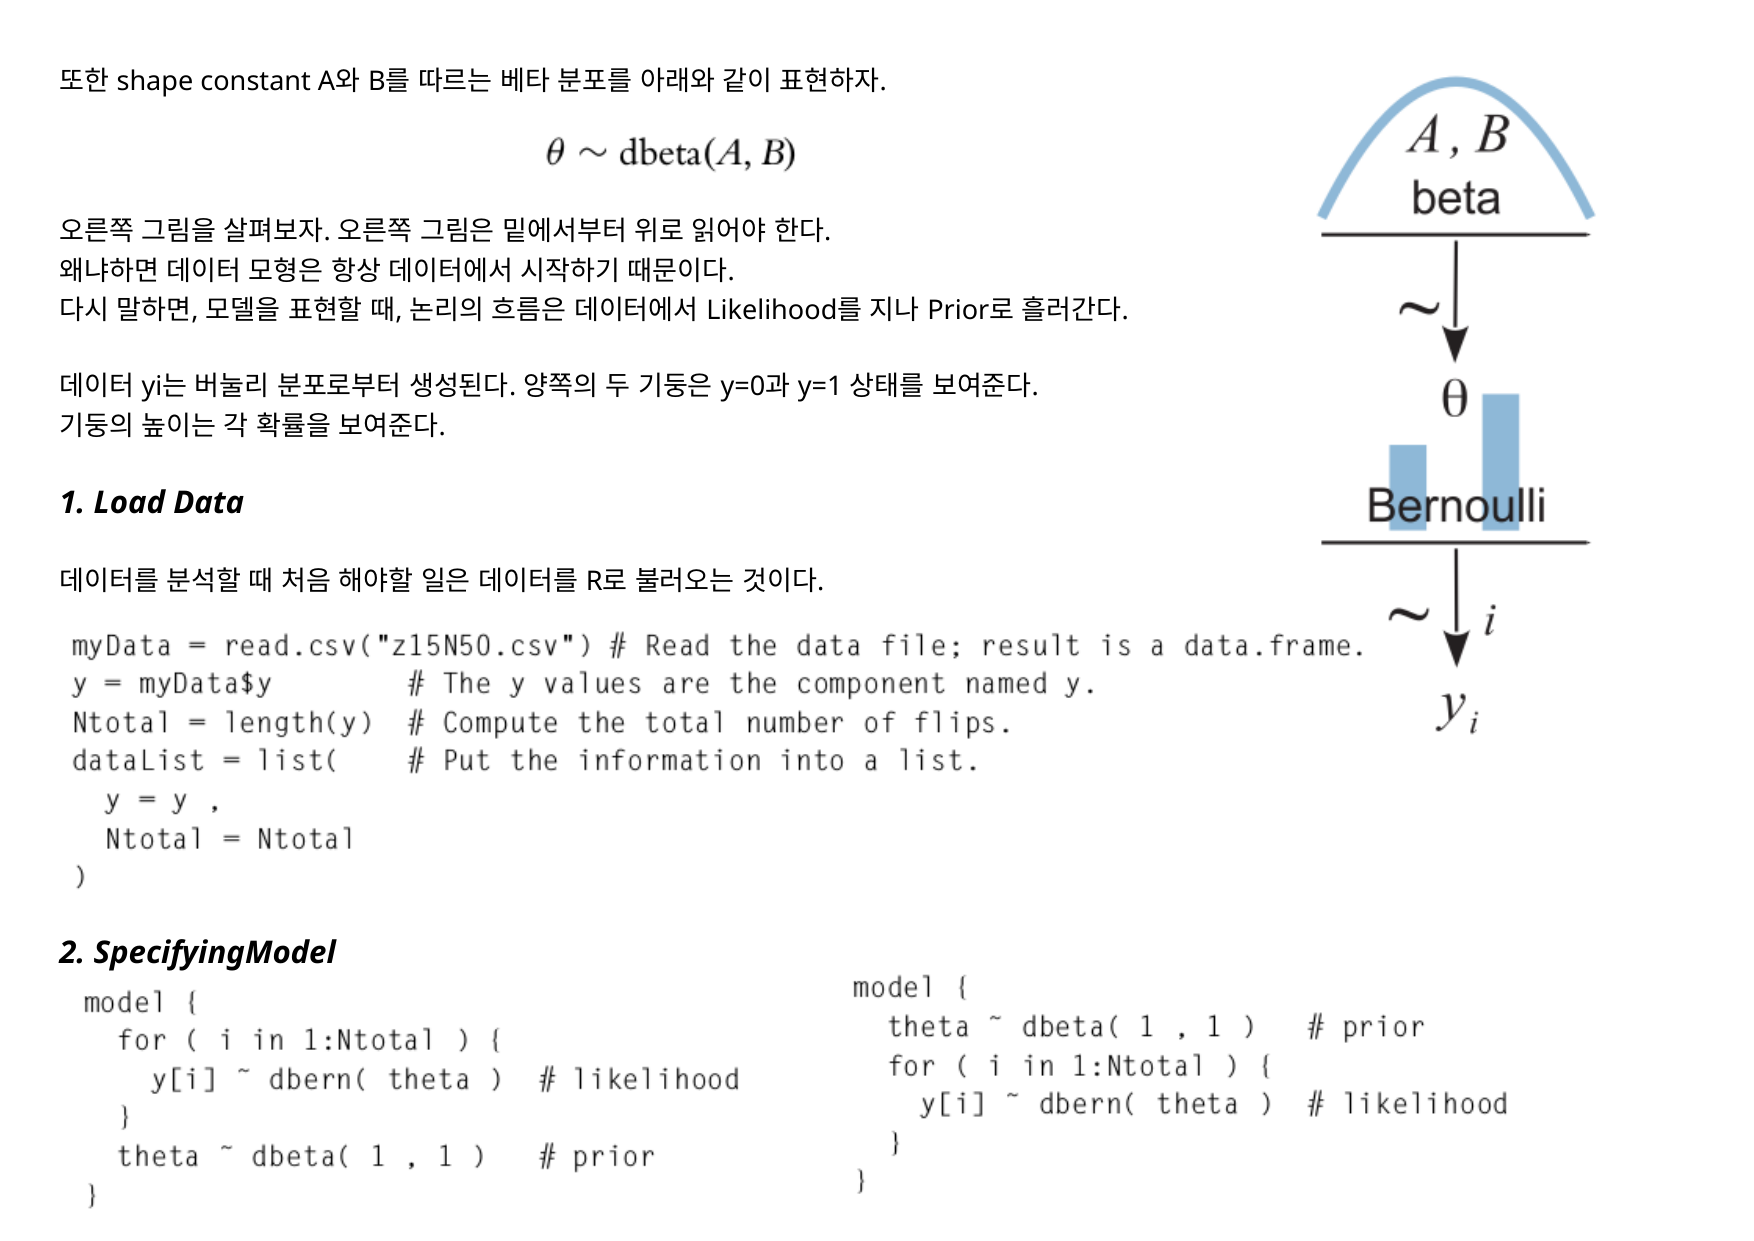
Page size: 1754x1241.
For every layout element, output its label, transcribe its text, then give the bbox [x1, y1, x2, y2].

text [1607, 248, 1695, 288]
text 1. Load Data [59, 480, 1295, 522]
text [1607, 59, 1695, 98]
text [1607, 288, 1695, 327]
text [1607, 209, 1695, 248]
text 왜냐하면 데이터 모형은 항상 데이터에서 시작하기 때문이다. [59, 248, 1295, 288]
picture [845, 973, 1522, 1205]
text [1607, 364, 1695, 403]
text 데이터 yi는 버눌리 분포로부터 생성된다. 양쪽의 두 기둥은 y=0과 y=1 상태를 보여준다. [59, 364, 1295, 403]
text 다시 말하면, 모델을 표현할 때, 논리의 흐름은 데이터에서 Likelihood를 지나 Prior로 흘러간다. [59, 288, 1295, 327]
text 또한 shape constant A와 B를 따르는 베타 분포를 아래와 같이 표현하자. [59, 59, 1295, 98]
picture [64, 51, 1607, 893]
text 2. SpecifyingModel [59, 930, 1695, 973]
text 기둥의 높이는 각 확률을 보여준다. [59, 403, 1295, 443]
text 데이터를 분석할 때 처음 해야할 일은 데이터를 R로 불러오는 것이다. [59, 559, 1295, 598]
text [1607, 403, 1695, 443]
text 오른쪽 그림을 살펴보자. 오른쪽 그림은 밑에서부터 위로 읽어야 한다. [59, 209, 1295, 248]
text [1607, 559, 1695, 598]
text [1607, 480, 1695, 522]
picture [77, 984, 771, 1229]
picture [539, 123, 804, 184]
